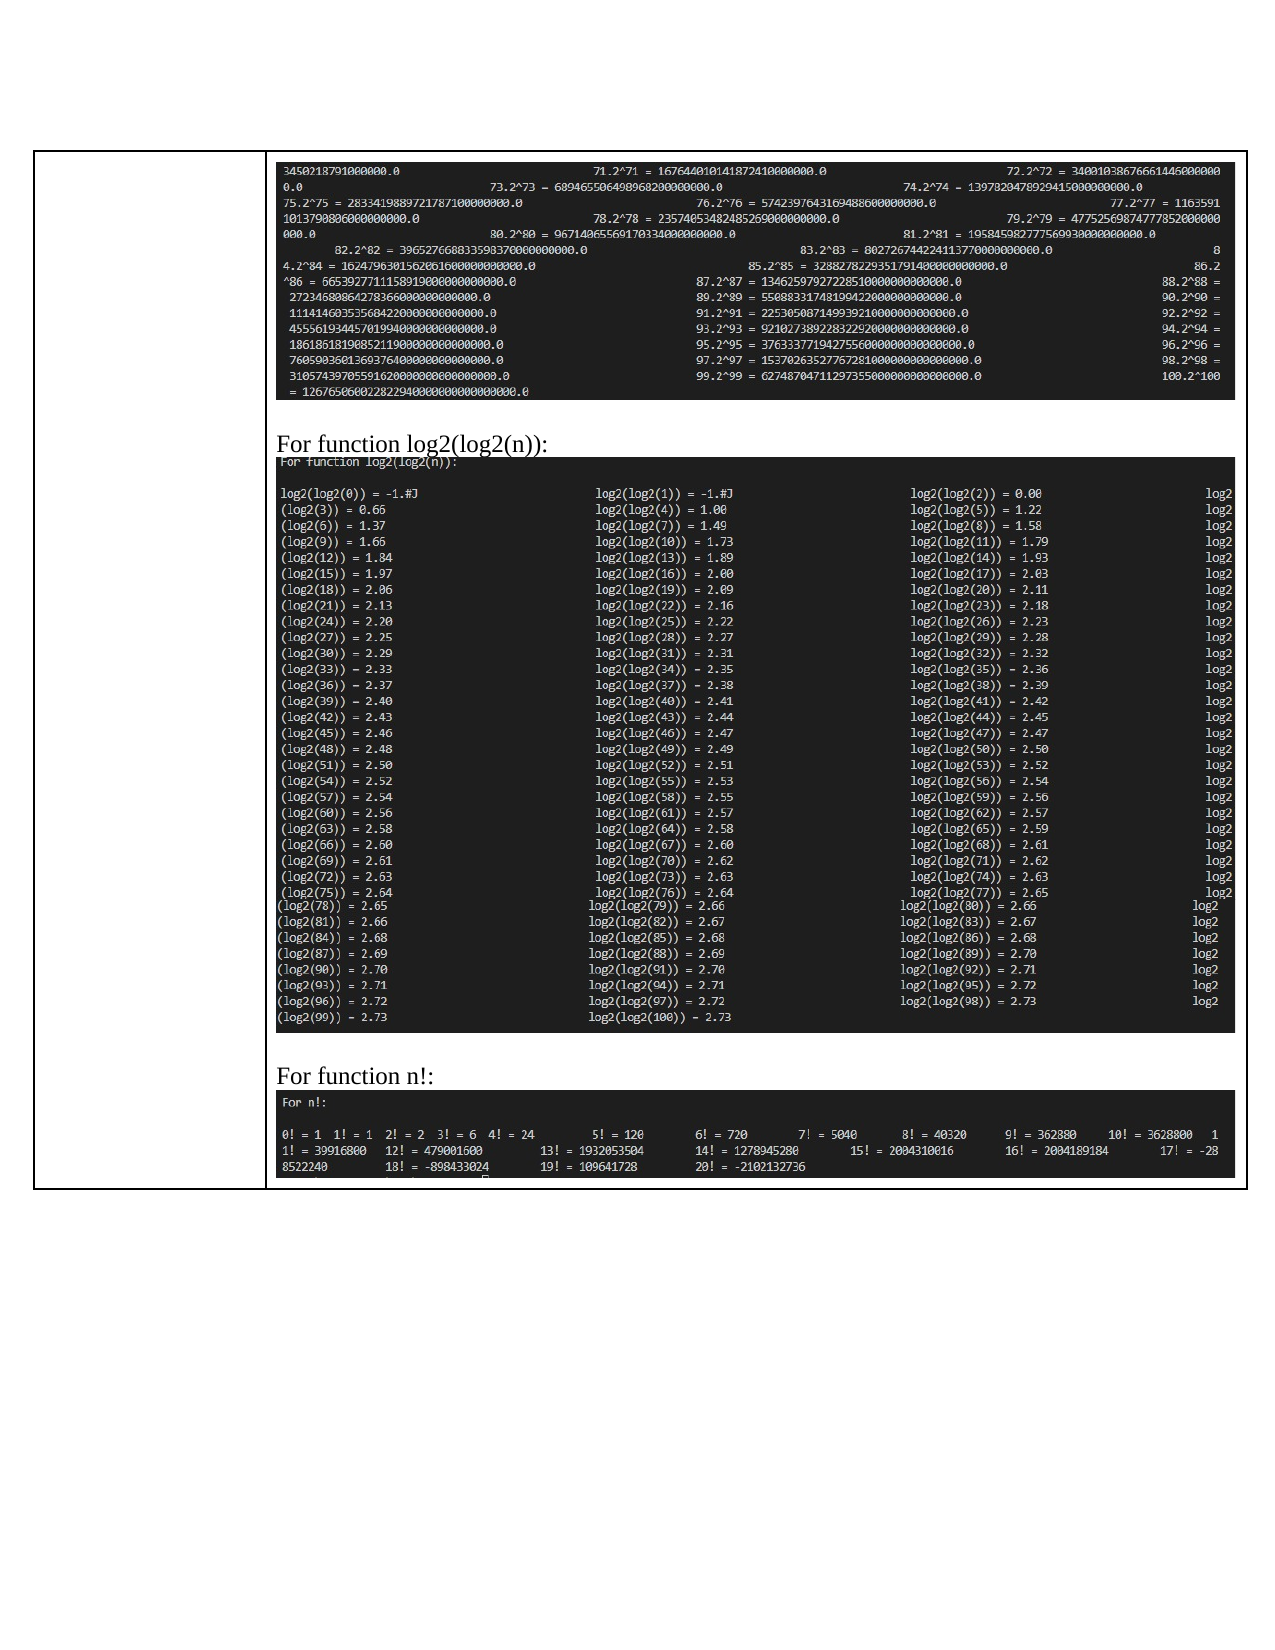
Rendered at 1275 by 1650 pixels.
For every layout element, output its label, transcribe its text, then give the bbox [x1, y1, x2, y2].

picture [276, 1090, 1236, 1178]
picture [276, 457, 1236, 1033]
table_cell For function log2(log2(n)): For function n!: [267, 152, 1246, 1188]
picture [276, 162, 1236, 400]
table_cell [35, 152, 265, 1188]
